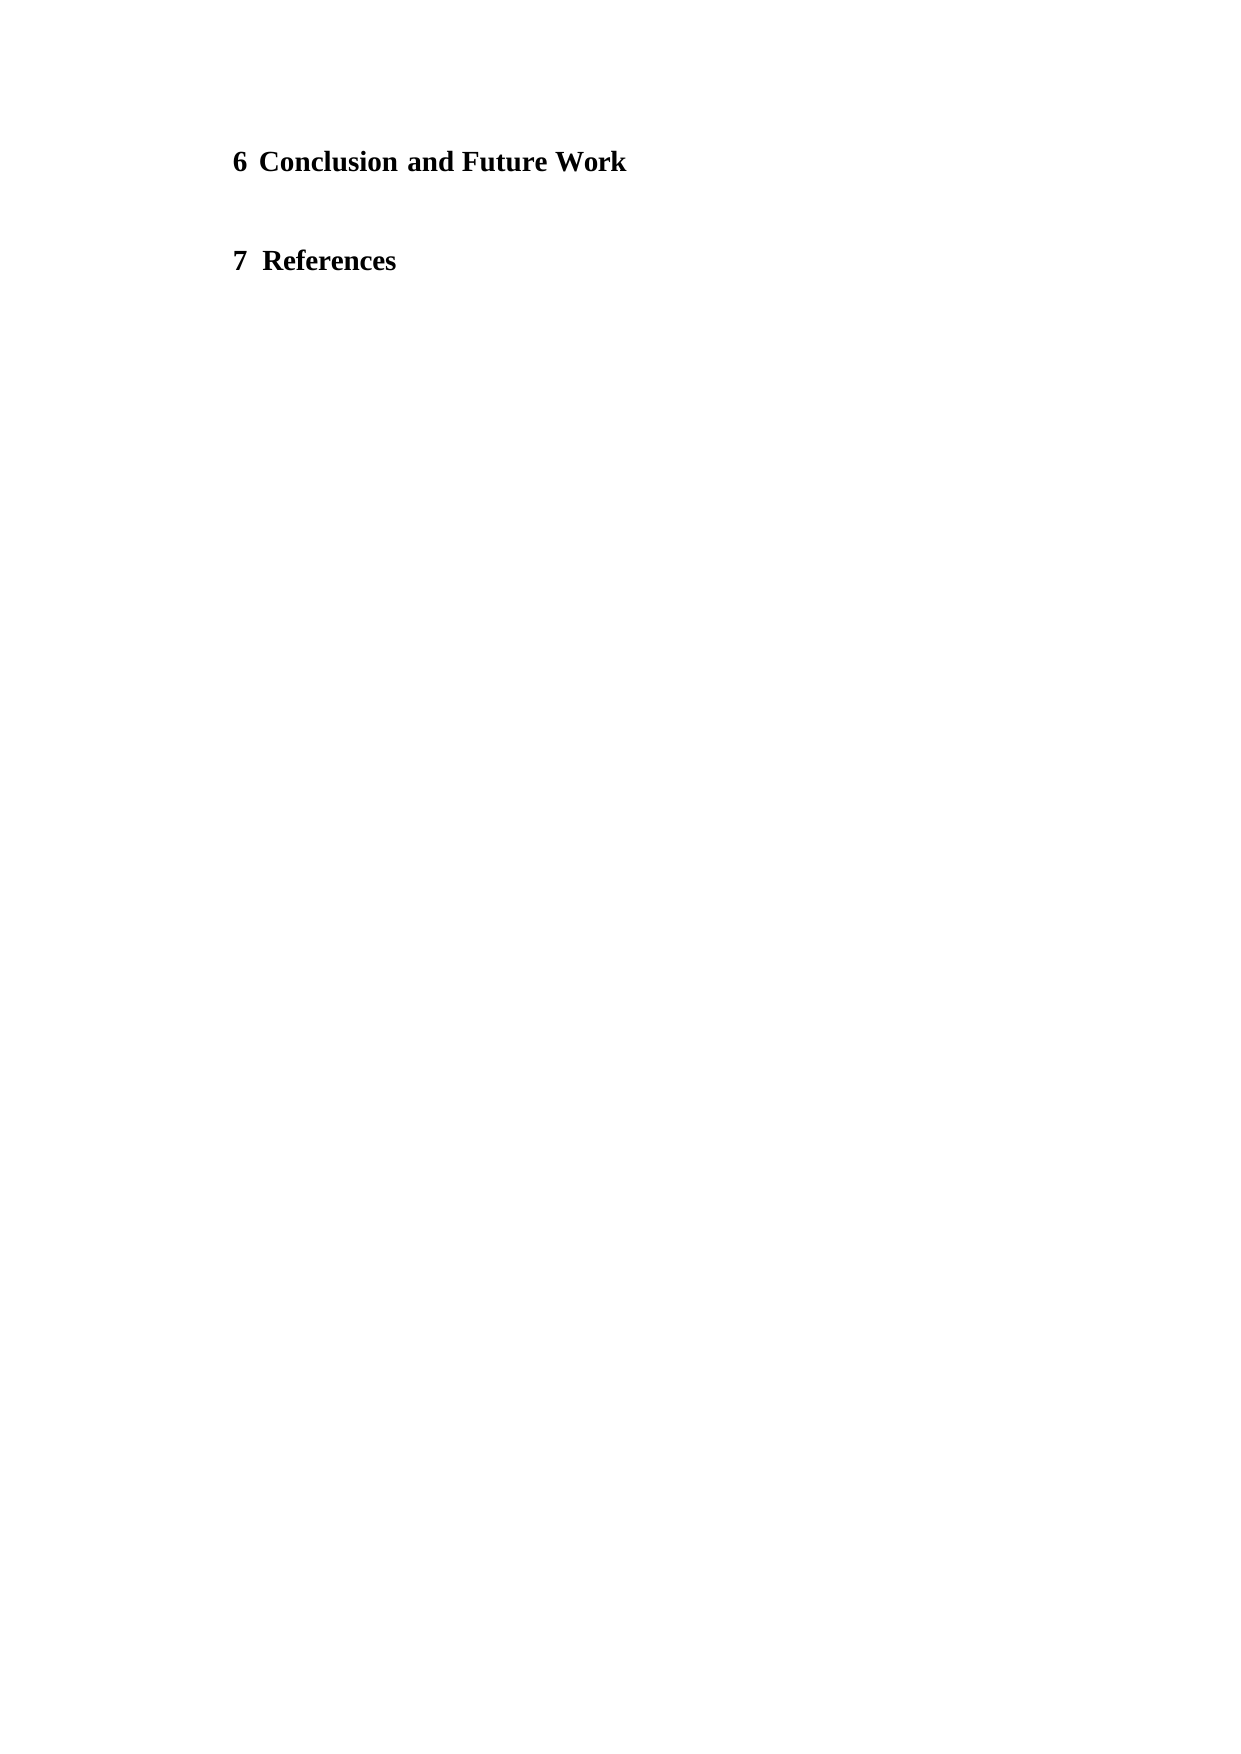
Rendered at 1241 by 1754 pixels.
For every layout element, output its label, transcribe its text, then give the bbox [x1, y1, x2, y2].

list Conclusion and Future Work [233, 144, 1065, 177]
list References [233, 243, 1065, 277]
